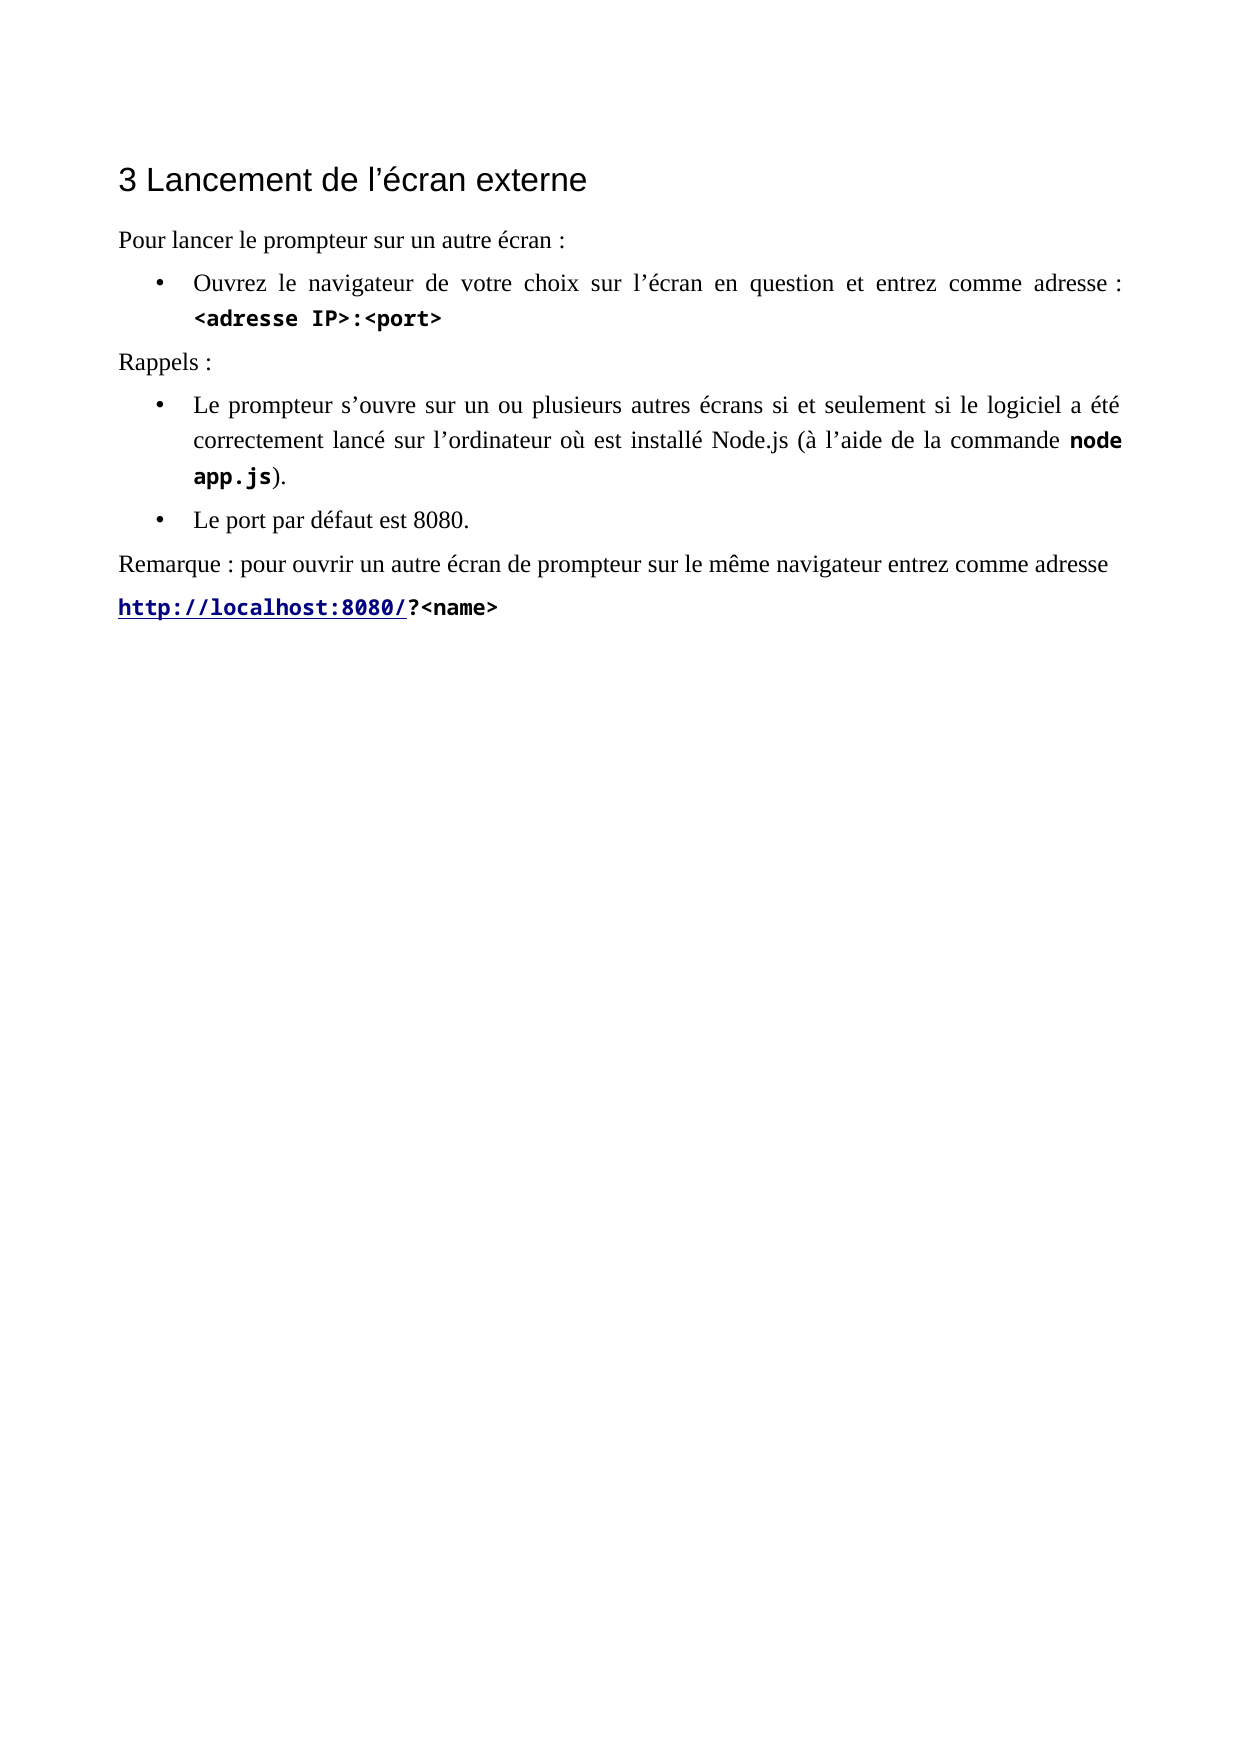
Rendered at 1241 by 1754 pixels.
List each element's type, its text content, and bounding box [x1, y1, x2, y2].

list Le prompteur s’ouvre sur un ou plusieurs autres écrans si et seulement si le logiciel a été correctement lancé sur l’ordinateur où est installé Node.js (à l’aide de la commande node app.js). [156, 391, 1122, 491]
text Pour lancer le prompteur sur un autre écran : [118, 225, 1122, 253]
subtitle 3 Lancement de l’écran externe [118, 159, 1122, 198]
list Ouvrez le navigateur de votre choix sur l’écran en question et entrez comme adresse : <adresse IP>:<port> [156, 268, 1122, 332]
text http://localhost:8080/?<name> [118, 592, 1122, 622]
list Le port par défaut est 8080. [156, 506, 1122, 534]
text Remarque : pour ouvrir un autre écran de prompteur sur le même navigateur entrez comme adresse [118, 549, 1122, 578]
text Rappels : [118, 347, 1122, 376]
